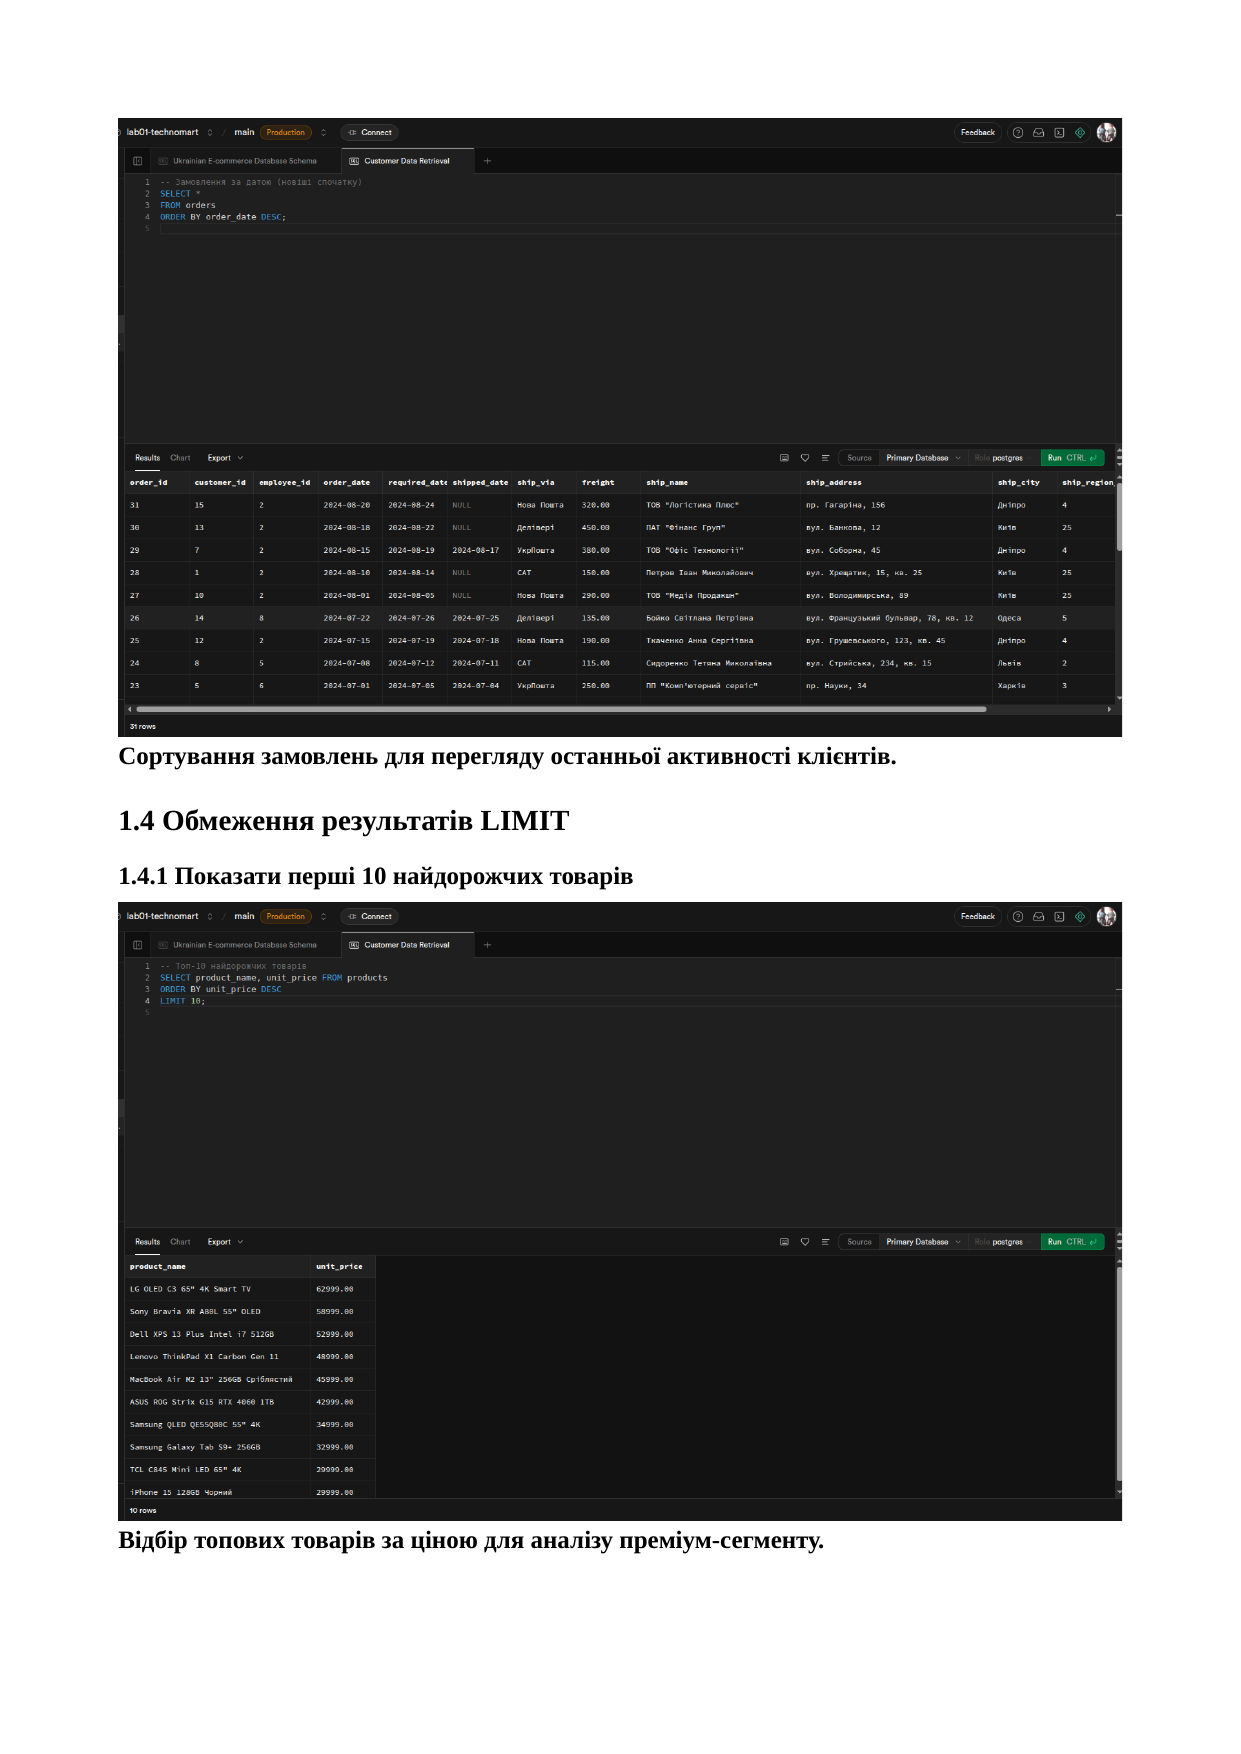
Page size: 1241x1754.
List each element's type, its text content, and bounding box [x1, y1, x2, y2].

subtitle 1.4 Обмеження результатів LIMIT [118, 803, 1122, 836]
picture [118, 902, 1123, 1521]
subtitle 1.4.1 Показати перші 10 найдорожчих товарів [118, 861, 1122, 890]
text Сортування замовлень для перегляду останньої активності клієнтів. [118, 737, 1122, 769]
picture [118, 118, 1123, 737]
text Відбір топових товарів за ціною для аналізу преміум-сегменту. [118, 1521, 1122, 1554]
